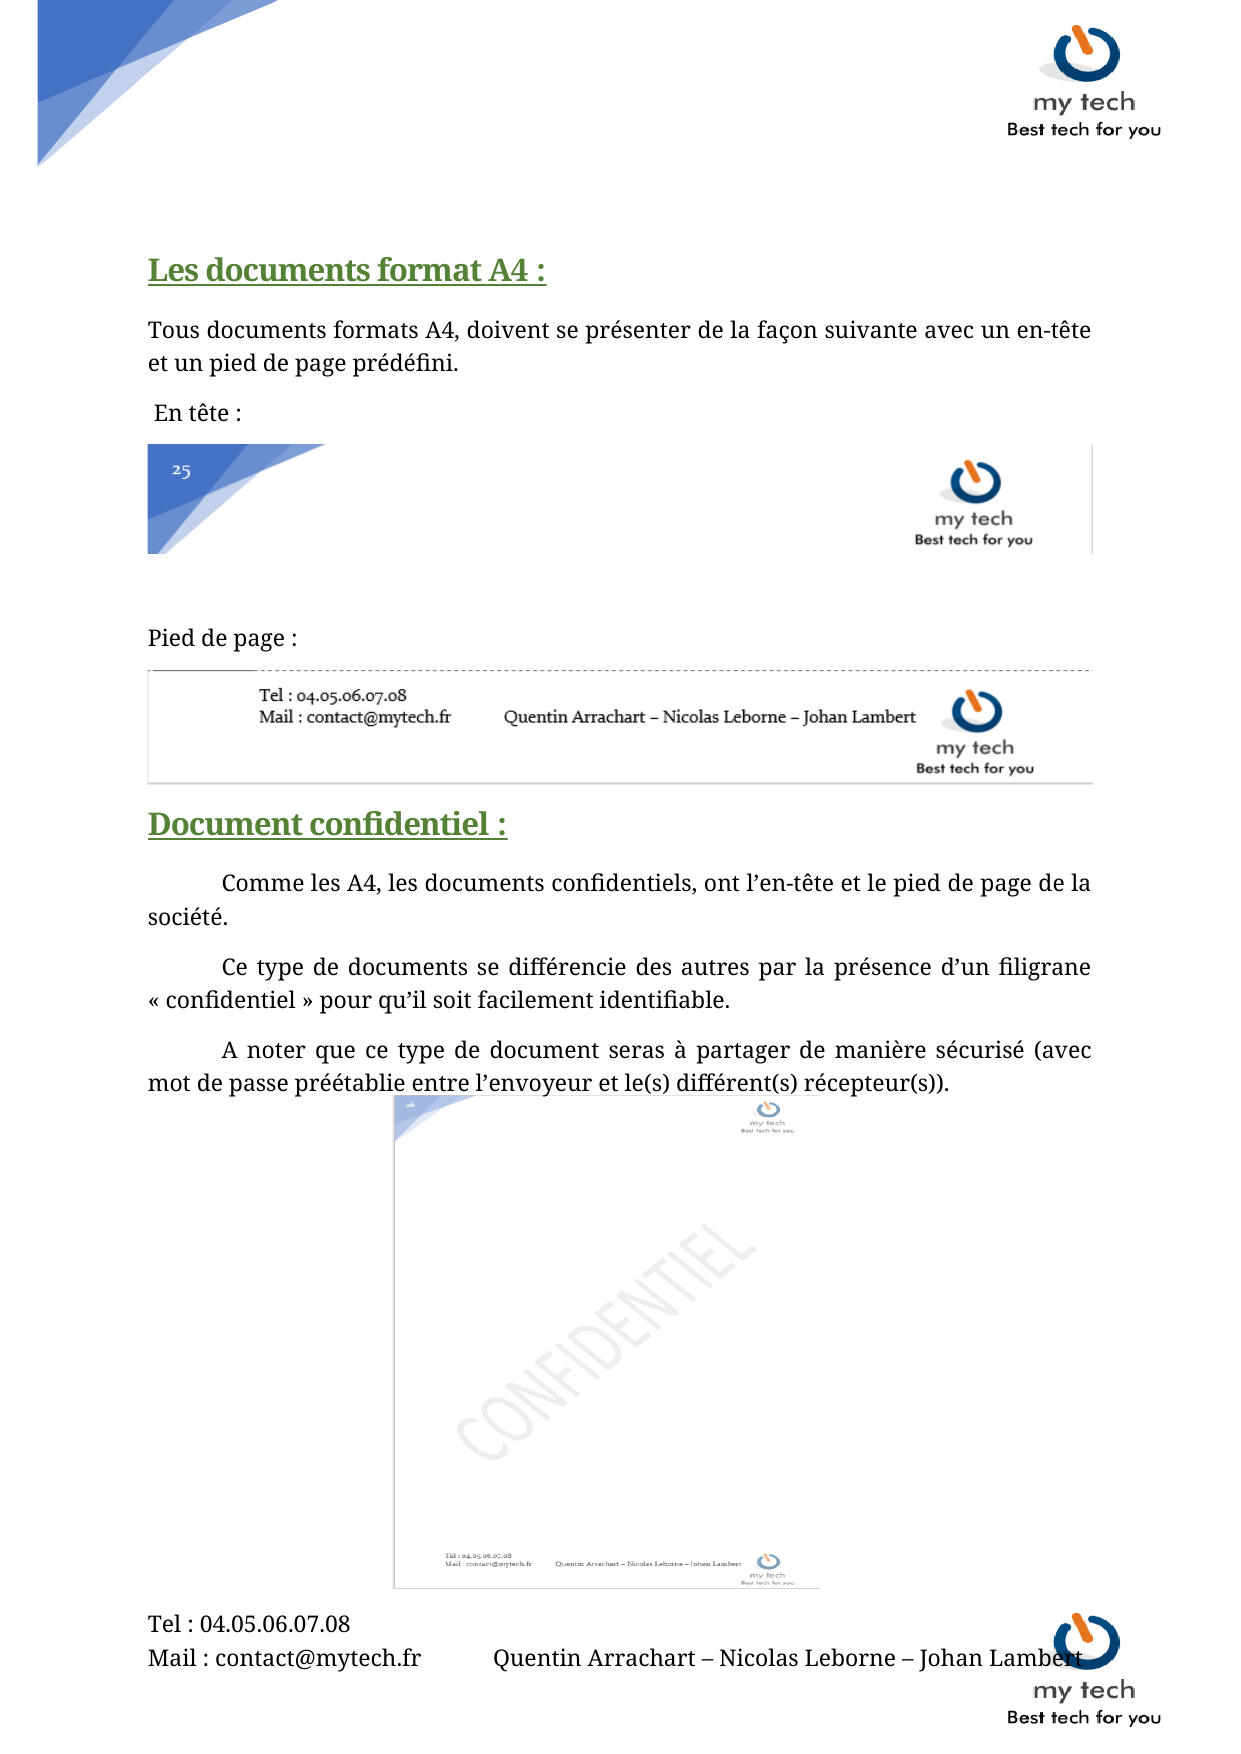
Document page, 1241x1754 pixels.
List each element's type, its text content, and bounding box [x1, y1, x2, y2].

text Ce type de documents se différencie des autres par la présence d’un filigrane « confidentiel » pour qu’il soit facilement identifiable. [148, 949, 1093, 1015]
text Pied de page : [148, 620, 1093, 653]
text En tête : [148, 395, 1093, 428]
text Tous documents formats A4, doivent se présenter de la façon suivante avec un en-tête et un pied de page prédéfini. [148, 311, 1093, 378]
text Comme les A4, les documents confidentiels, ont l’en-tête et le pied de page de la société. [148, 865, 1093, 932]
text Les documents format A4 : [148, 248, 1093, 290]
text Document confidentiel : [148, 801, 1093, 844]
text A noter que ce type de document seras à partager de manière sécurisé (avec mot de passe préétablie entre l’envoyeur et le(s) différent(s) récepteur(s)). [148, 1032, 1093, 1099]
